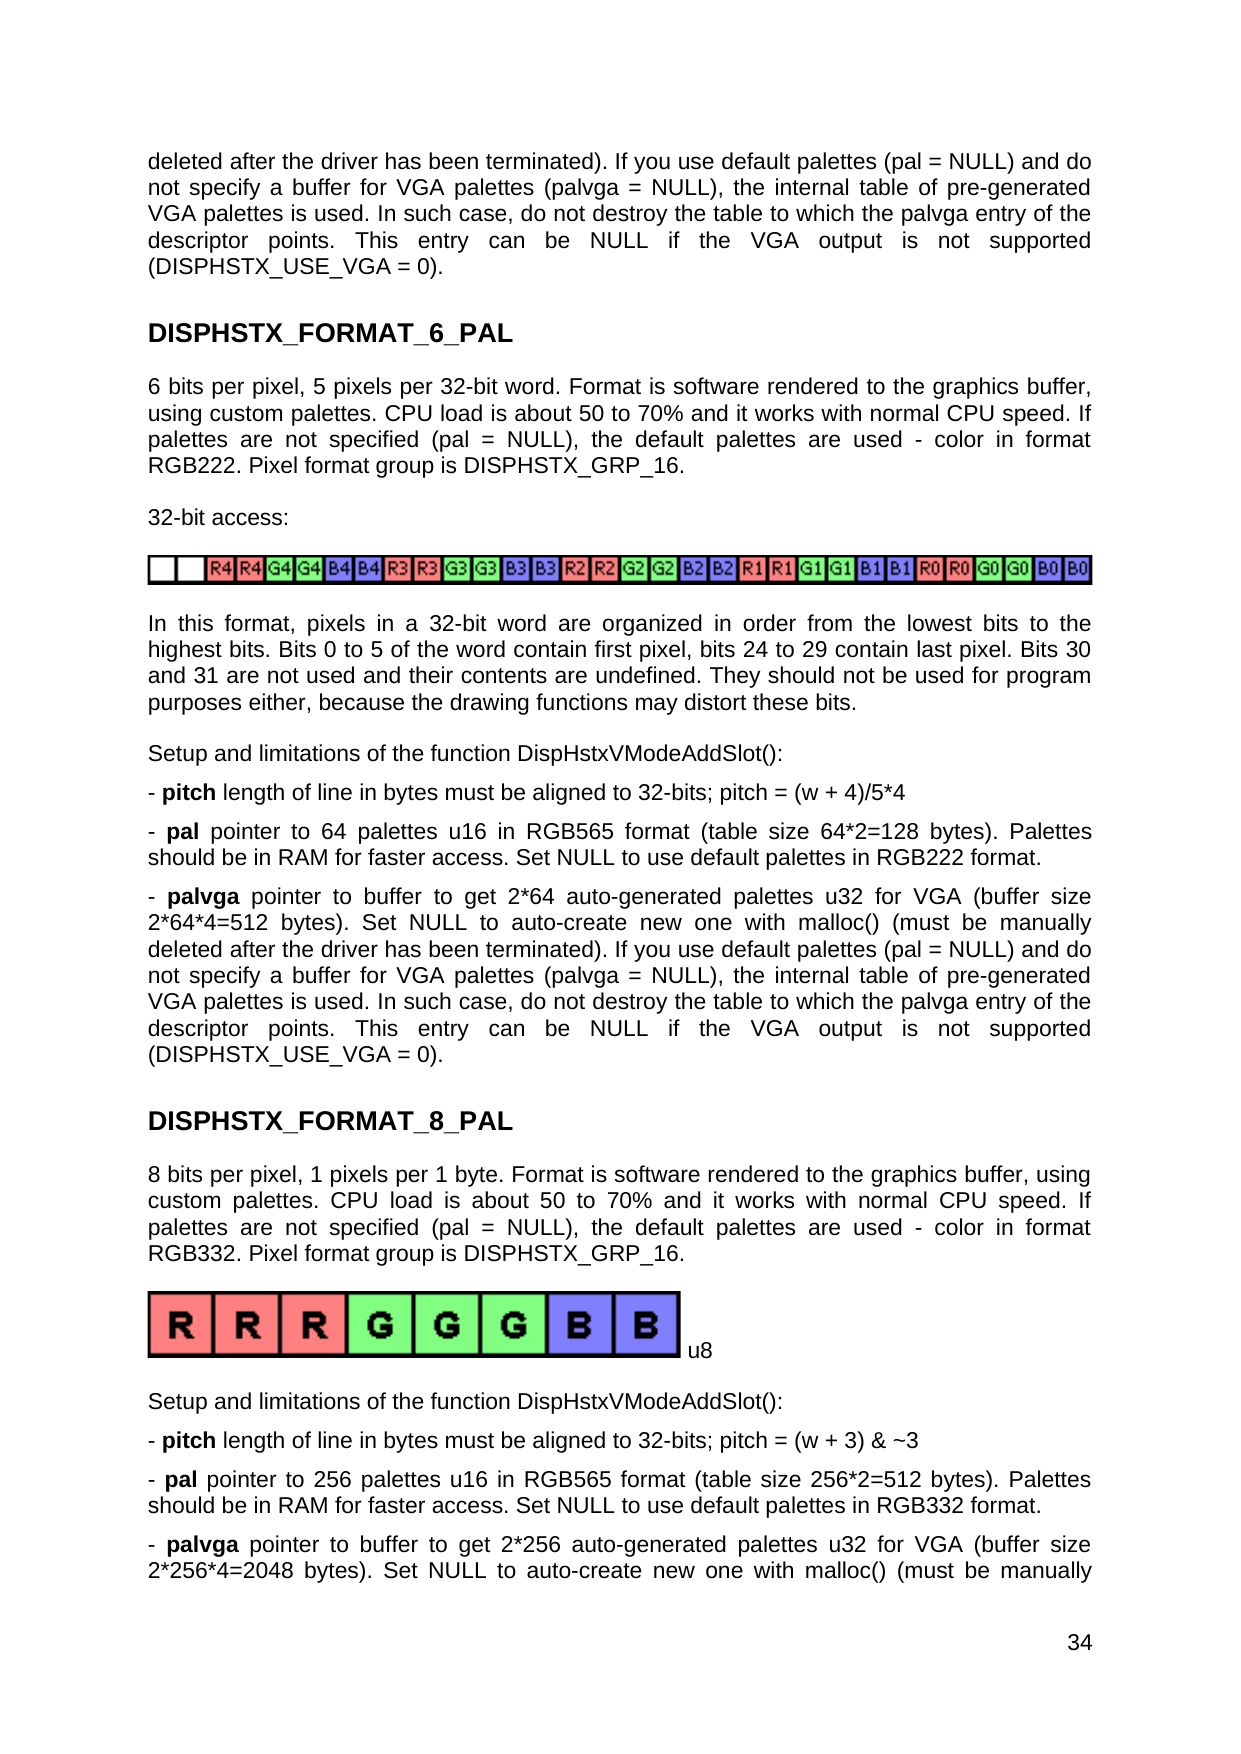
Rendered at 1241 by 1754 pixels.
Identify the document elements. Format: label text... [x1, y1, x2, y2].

text 8 bits per pixel, 1 pixels per 1 byte. Format is software rendered to the graphics buffer, using custom palettes. CPU load is about 50 to 70% and it works with normal CPU speed. If palettes are not specified (pal = NULL), the default palettes are used - color in format RGB332. Pixel format group is DISPHSTX_GRP_16. [148, 1161, 1093, 1266]
text 6 bits per pixel, 5 pixels per 32-bit word. Format is software rendered to the graphics buffer, using custom palettes. CPU load is about 50 to 70% and it works with normal CPU speed. If palettes are not specified (pal = NULL), the default palettes are used - color in format RGB222. Pixel format group is DISPHSTX_GRP_16. [148, 373, 1093, 478]
text Setup and limitations of the function DispHstxVModeAddSlot(): [148, 1388, 1093, 1414]
text - pitch length of line in bytes must be aligned to 32-bits; pitch = (w + 3) & ~3 [148, 1427, 1093, 1453]
picture [147, 555, 1093, 585]
text - palvga pointer to buffer to get 2*64 auto-generated palettes u32 for VGA (buffer size 2*64*4=512 bytes). Set NULL to auto-create new one with malloc() (must be manually deleted after the driver has been terminated). If you use default palettes (pal = NULL) and do not specify a buffer for VGA palettes (palvga = NULL), the internal table of pre-generated VGA palettes is used. In such case, do not destroy the table to which the palvga entry of the descriptor points. This entry can be NULL if the VGA output is not supported (DISPHSTX_USE_VGA = 0). [148, 883, 1093, 1067]
text deleted after the driver has been terminated). If you use default palettes (pal = NULL) and do not specify a buffer for VGA palettes (palvga = NULL), the internal table of pre-generated VGA palettes is used. In such case, do not destroy the table to which the palvga entry of the descriptor points. This entry can be NULL if the VGA output is not supported (DISPHSTX_USE_VGA = 0). [148, 148, 1093, 279]
subtitle DISPHSTX_FORMAT_6_PAL [148, 317, 1093, 348]
subtitle DISPHSTX_FORMAT_8_PAL [148, 1105, 1093, 1136]
text 32-bit access: [148, 503, 1093, 530]
picture [147, 1291, 681, 1358]
text - pitch length of line in bytes must be aligned to 32-bits; pitch = (w + 4)/5*4 [148, 779, 1093, 805]
text u8 [148, 1291, 1093, 1363]
text In this format, pixels in a 32-bit word are organized in order from the lowest bits to the highest bits. Bits 0 to 5 of the word contain first pixel, bits 24 to 29 contain last pixel. Bits 30 and 31 are not used and their contents are undefined. They should not be used for program purposes either, because the drawing functions may distort these bits. [148, 609, 1093, 715]
text Setup and limitations of the function DispHstxVModeAddSlot(): [148, 740, 1093, 766]
text - pal pointer to 64 palettes u16 in RGB565 format (table size 64*2=128 bytes). Palettes should be in RAM for faster access. Set NULL to use default palettes in RGB222 format. [148, 818, 1093, 870]
text - pal pointer to 256 palettes u16 in RGB565 format (table size 256*2=512 bytes). Palettes should be in RAM for faster access. Set NULL to use default palettes in RGB332 format. [148, 1466, 1093, 1518]
text - palvga pointer to buffer to get 2*256 auto-generated palettes u32 for VGA (buffer size 2*256*4=2048 bytes). Set NULL to auto-create new one with malloc() (must be manually [148, 1531, 1093, 1584]
